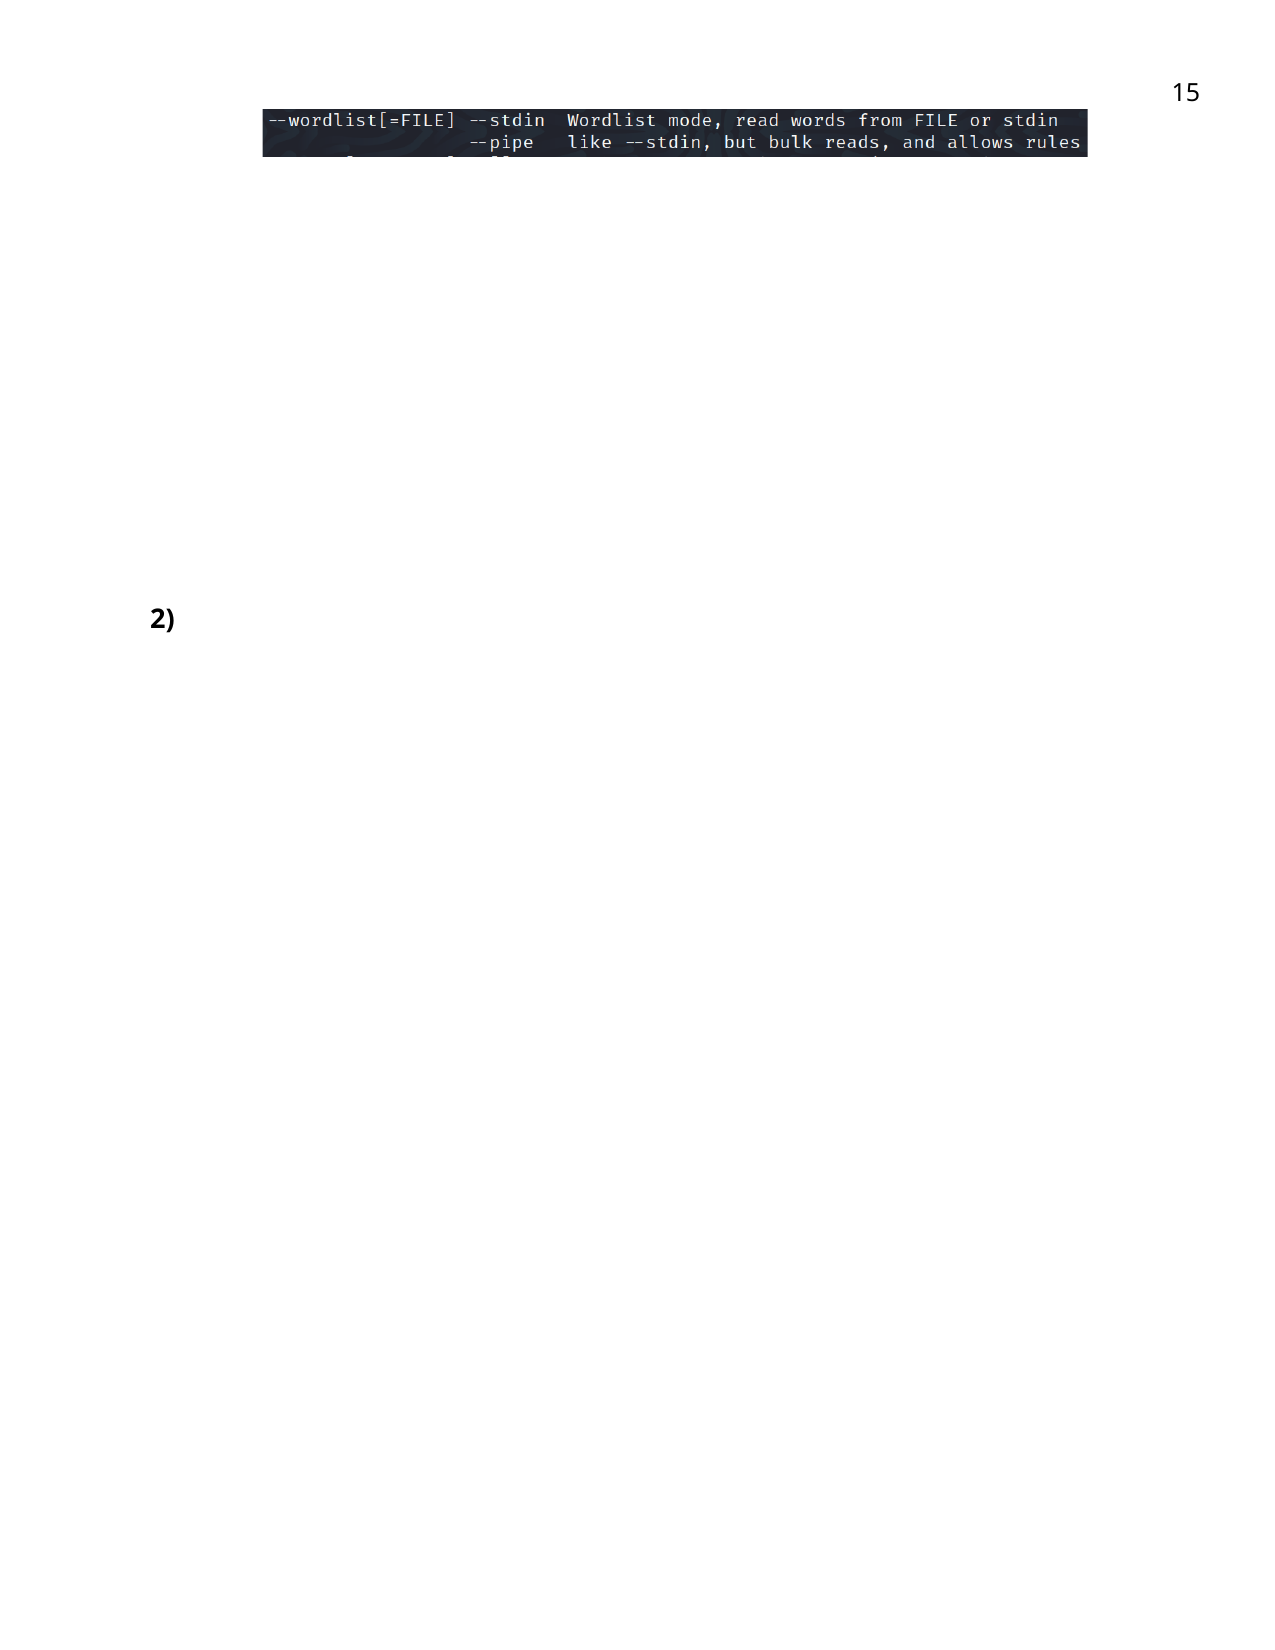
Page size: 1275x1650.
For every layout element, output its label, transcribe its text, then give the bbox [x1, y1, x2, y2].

picture [262, 109, 1088, 157]
text 2) [150, 599, 1200, 636]
